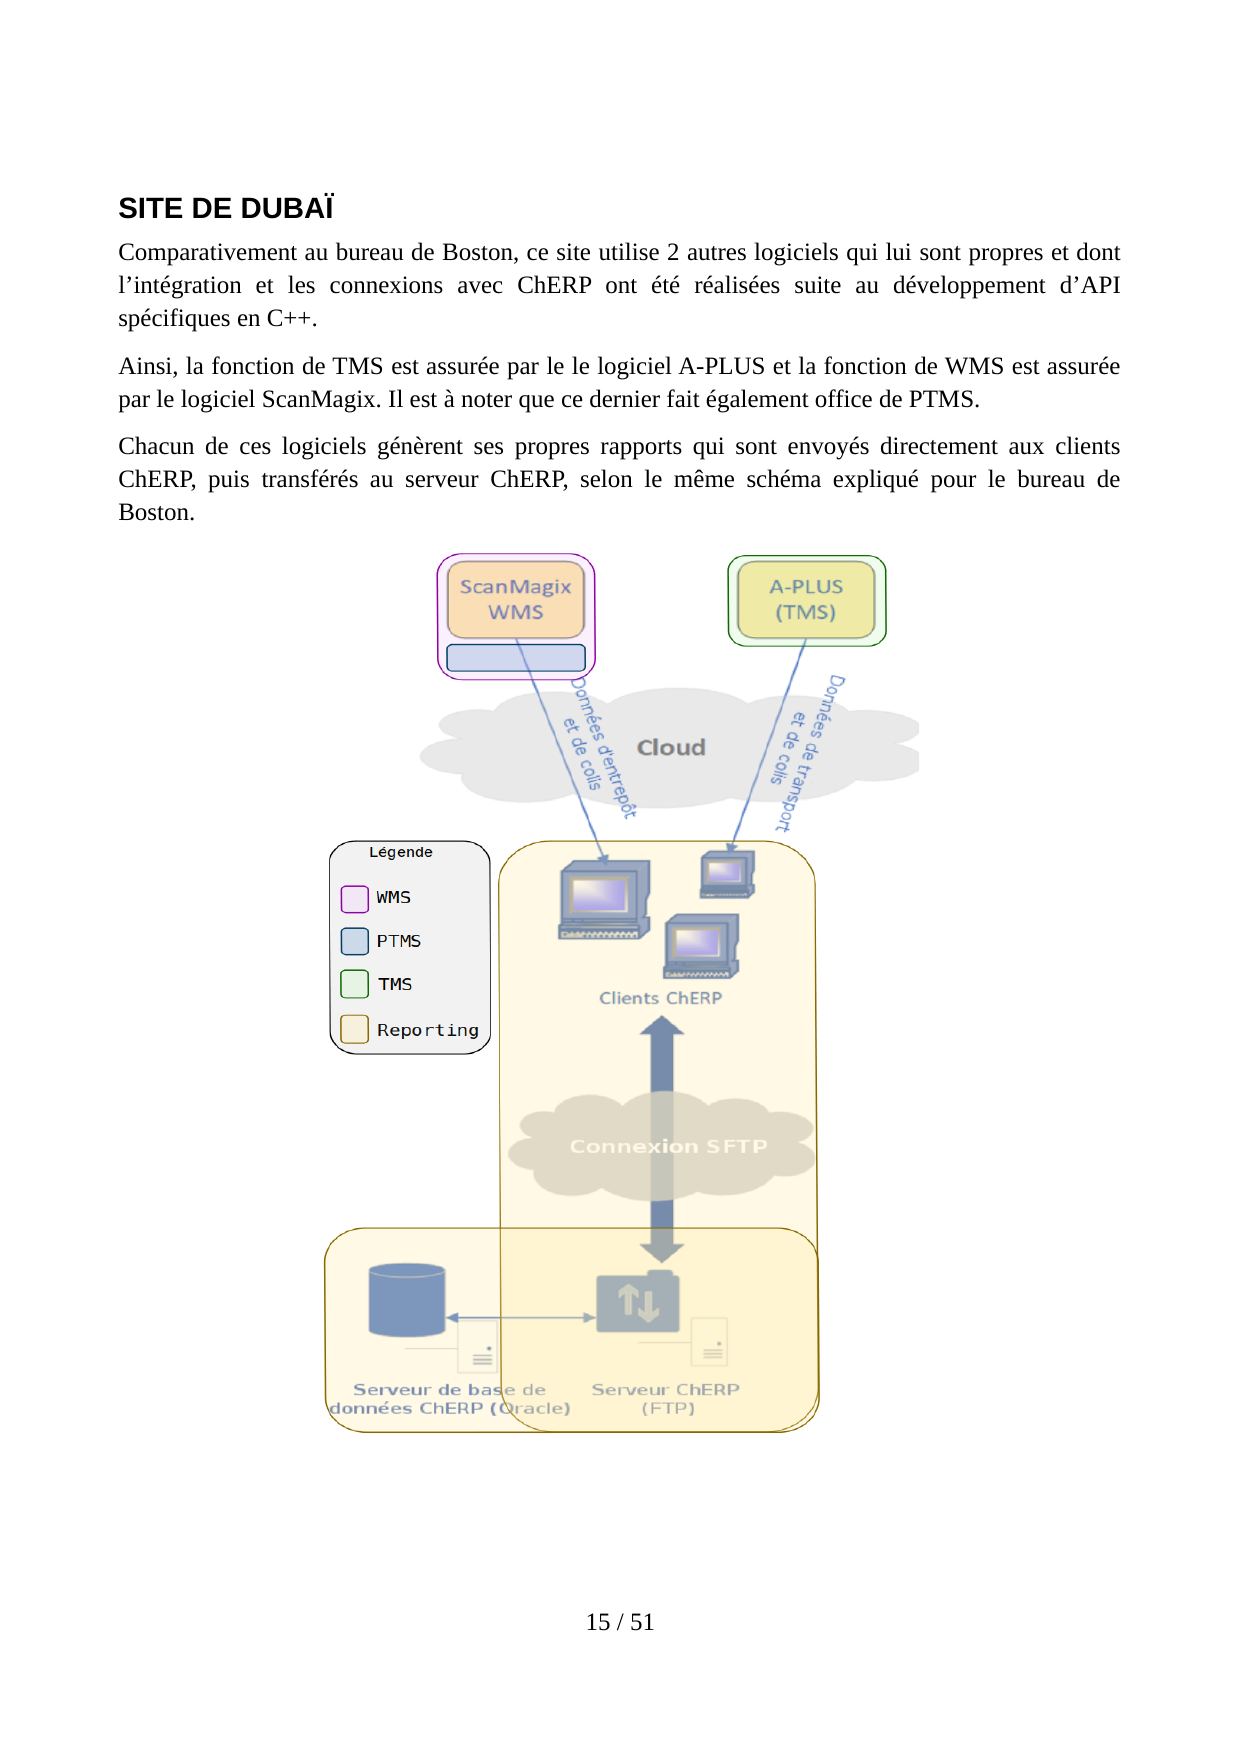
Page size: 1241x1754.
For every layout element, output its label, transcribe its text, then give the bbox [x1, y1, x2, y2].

text Ainsi, la fonction de TMS est assurée par le le logiciel A-PLUS et la fonction de WMS est assurée par le logiciel ScanMagix. Il est à noter que ce dernier fait également office de PTMS. [118, 351, 1122, 413]
picture [321, 545, 920, 1436]
subtitle SITE DE DUBAÏ [118, 191, 1122, 225]
text Comparativement au bureau de Boston, ce site utilise 2 autres logiciels qui lui sont propres et dont l’intégration et les connexions avec ChERP ont été réalisées suite au développement d’API spécifiques en C++. [118, 237, 1122, 332]
text Chacun de ces logiciels génèrent ses propres rapports qui sont envoyés directement aux clients ChERP, puis transférés au serveur ChERP, selon le même schéma expliqué pour le bureau de Boston. [118, 431, 1122, 526]
